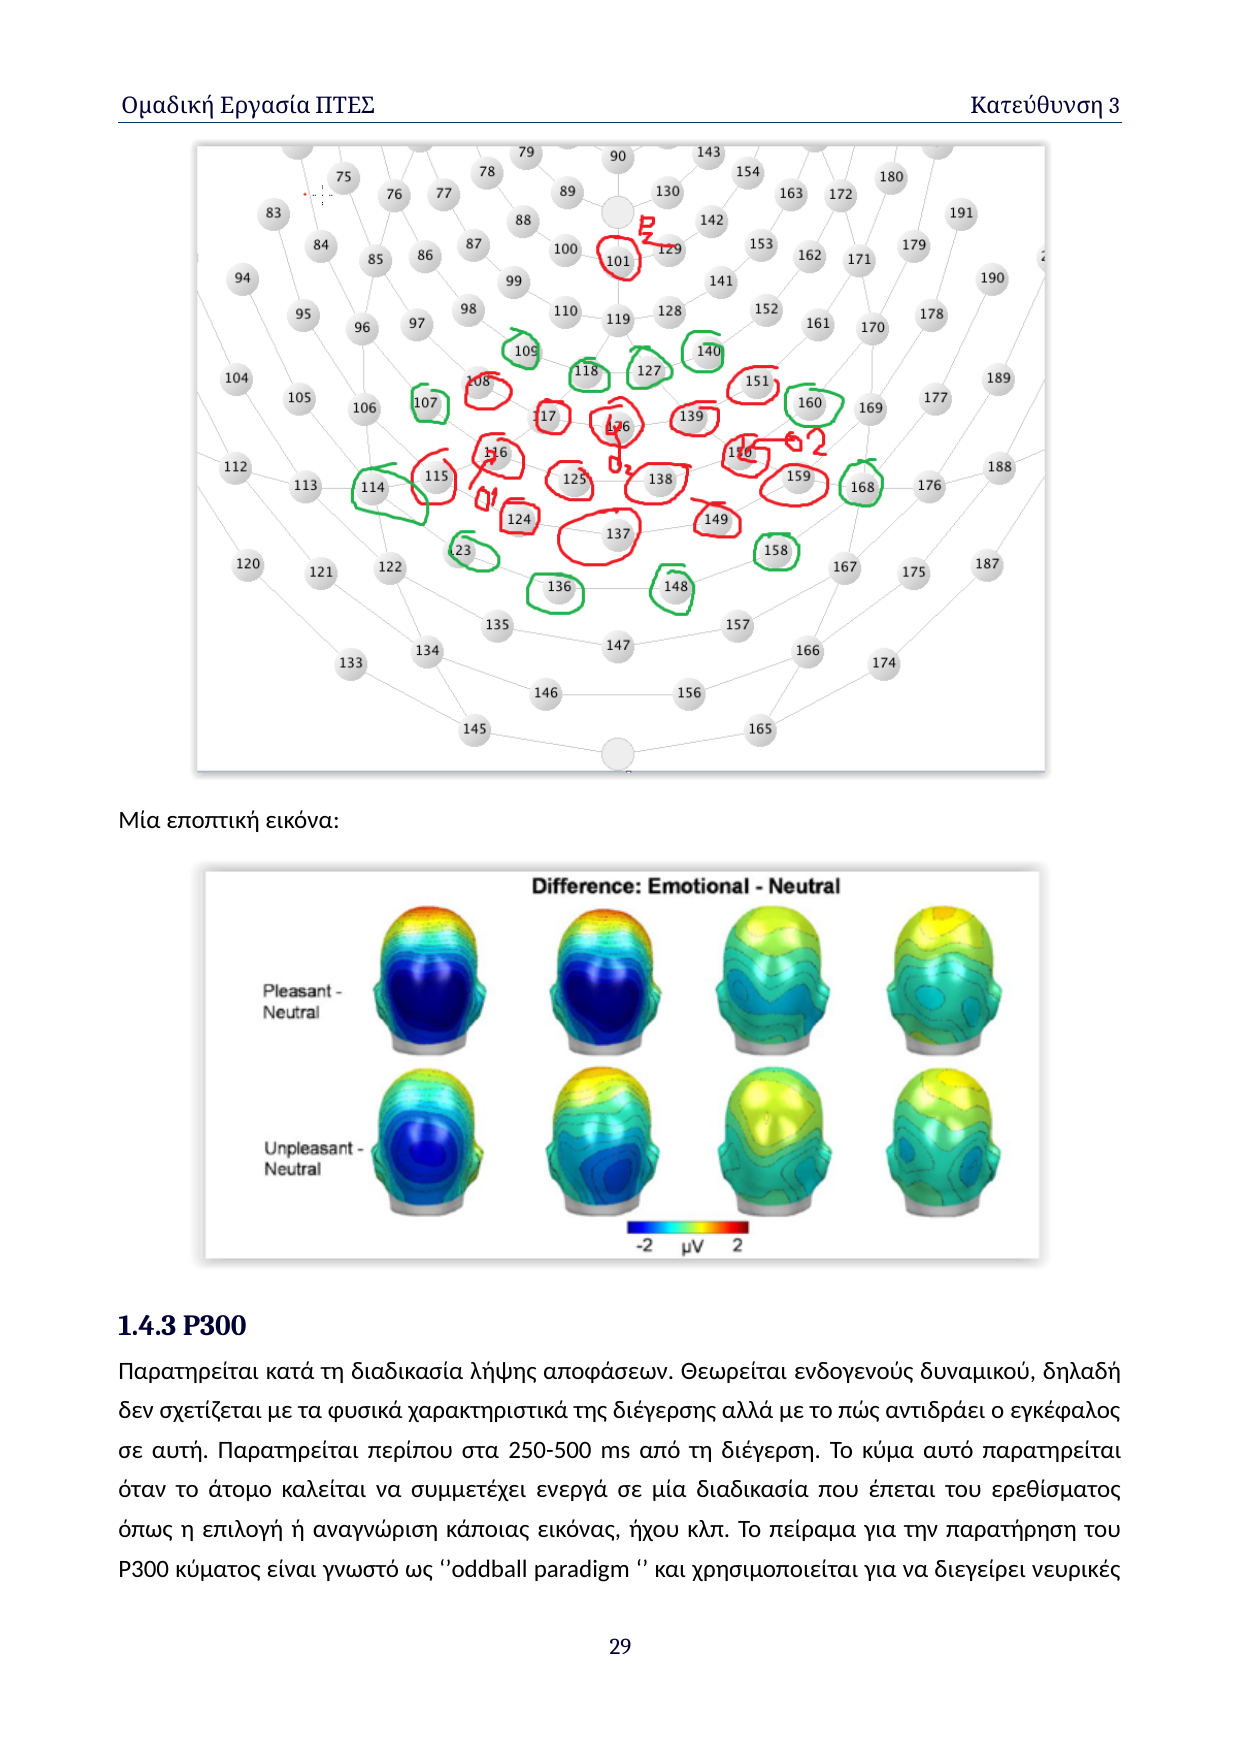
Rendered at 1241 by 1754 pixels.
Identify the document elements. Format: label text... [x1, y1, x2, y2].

text Μία εποπτική εικόνα: [118, 804, 1122, 835]
subtitle P300 [118, 1308, 1122, 1342]
text Παρατηρείται κατά τη διαδικασία λήψης αποφάσεων. Θεωρείται ενδογενούς δυναμικού, δηλαδή δεν σχετίζεται με τα φυσικά χαρακτηριστικά της διέγερσης αλλά με το πώς αντιδράει ο εγκέφαλος σε αυτή. Παρατηρείται περίπου στα 250-500 ms από τη διέγερση. Το κύμα αυτό παρατηρείται όταν το άτομο καλείται να συμμετέχει ενεργά σε μία διαδικασία που έπεται του ερεθίσματος όπως η επιλογή ή αναγνώριση κάποιας εικόνας, ήχου κλπ. Το πείραμα για την παρατήρηση του Ρ300 κύματος είναι γνωστό ως ‘’oddball paradigm ‘’ και χρησιμοποιείται για να διεγείρει νευρικές [118, 1355, 1122, 1583]
picture [188, 137, 1053, 781]
picture [187, 858, 1053, 1271]
